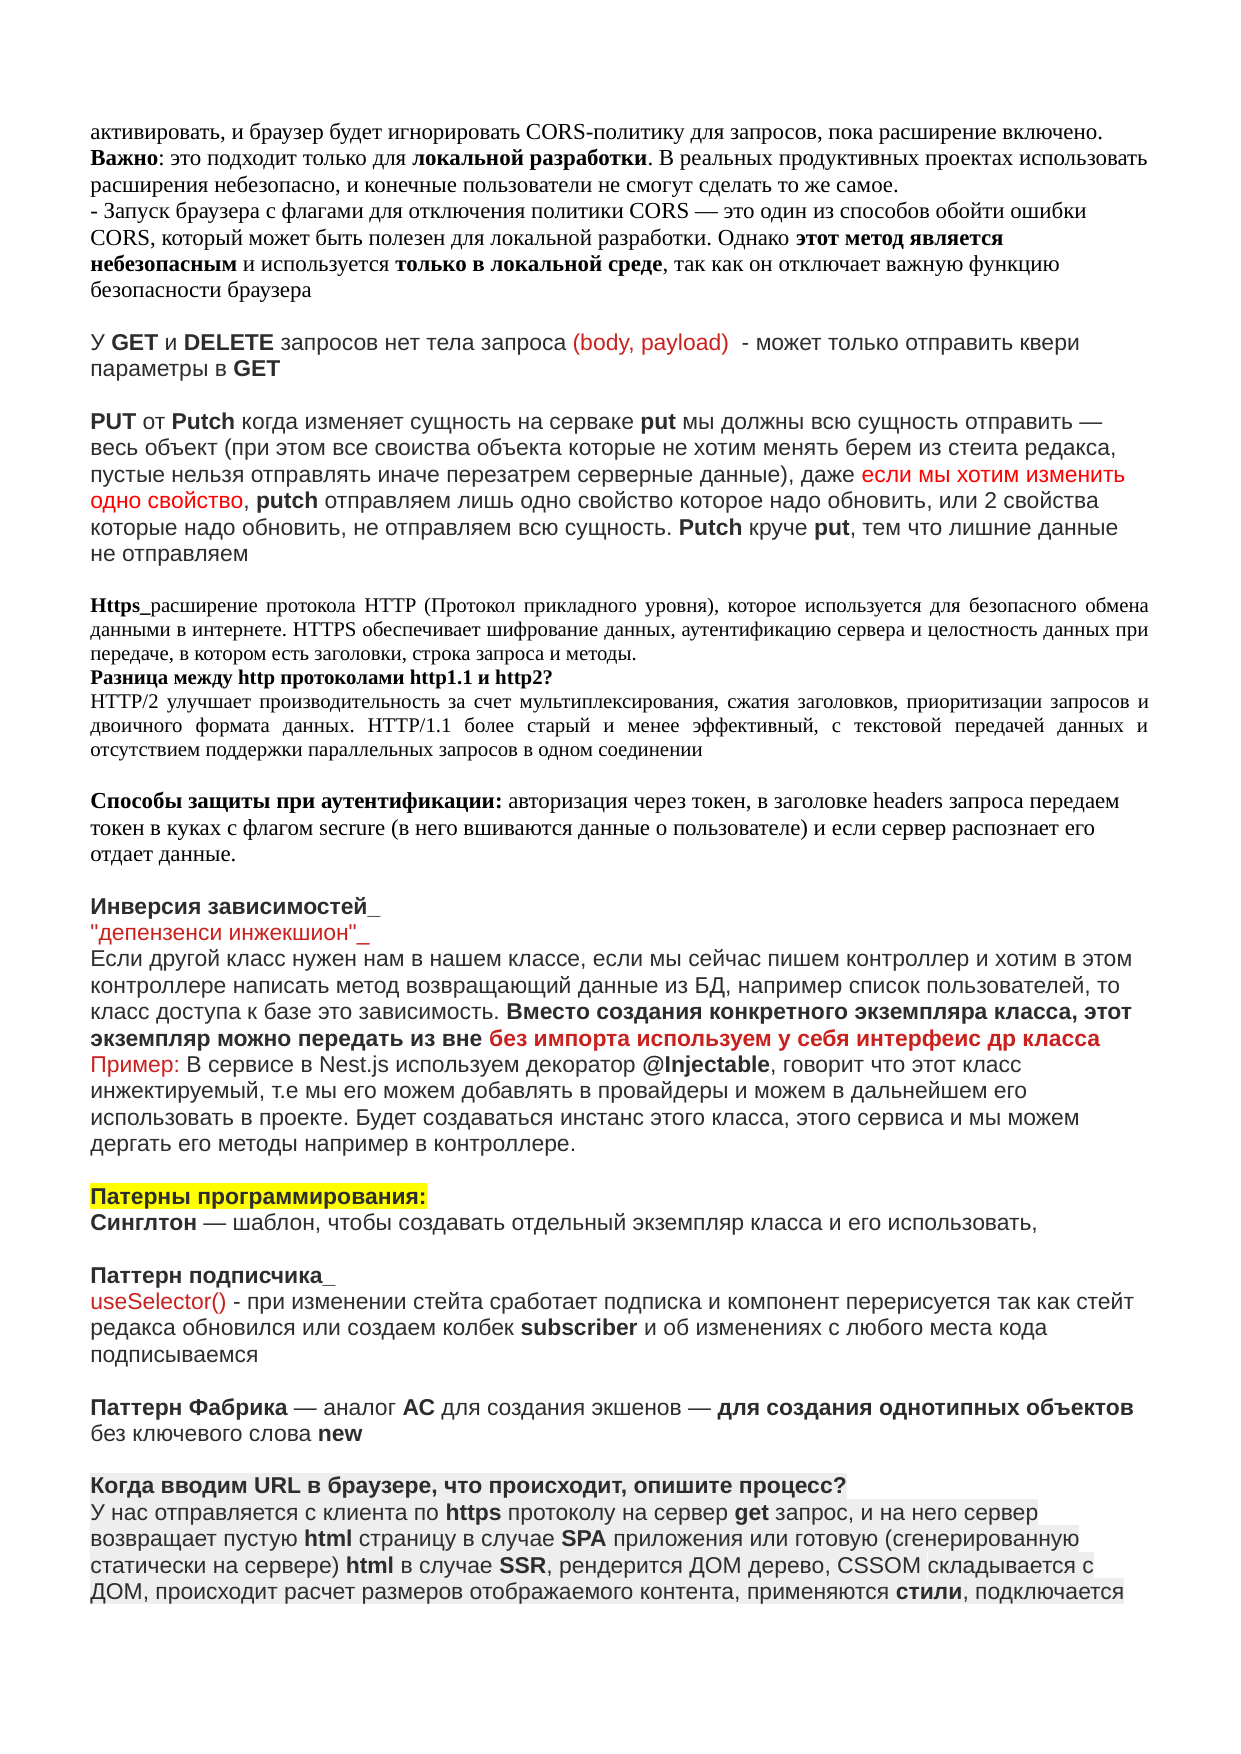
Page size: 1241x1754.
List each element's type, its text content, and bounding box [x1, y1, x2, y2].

text "депензенси инжекшион"_ [90, 919, 1150, 945]
text useSelector() - при изменении стейта сработает подписка и компонент перерисуется так как стейт редакса обновился или создаем колбек subscriber и об изменениях с любого места кода подписываемся [90, 1288, 1150, 1367]
text Синглтон — шаблон, чтобы создавать отдельный экземпляр класса и его использовать, [90, 1209, 1150, 1235]
text Инверсия зависимостей_ [90, 893, 1150, 919]
text - Запуск браузера с флагами для отключения политики CORS — это один из способов обойти ошибки CORS, который может быть полезен для локальной разработки. Однако этот метод является небезопасным и используется только в локальной среде, так как он отключает важную функцию безопасности браузера [90, 197, 1150, 303]
text Способы защиты при аутентификации: авторизация через токен, в заголовке headers запроса передаем токен в куках с флагом secrure (в него вшиваются данные о пользователе) и если сервер распознает его отдает данные. [90, 787, 1150, 866]
text Паттерн подписчика_ [90, 1262, 1150, 1288]
text PUT от Putch когда изменяет сущность на серваке put мы должны всю сущность отправить — весь объект (при этом все своиства объекта которые не хотим менять берем из стеита редакса, пустые нельзя отправлять иначе перезатрем серверные данные), даже если мы хотим изменить одно свойство, putch отправляем лишь одно свойство которое надо обновить, или 2 свойства которые надо обновить, не отправляем всю сущность. Putch круче put, тем что лишние данные не отправляем [90, 408, 1150, 566]
text Https_расширение протокола HTTP (Протокол прикладного уровня), которое используется для безопасного обмена данными в интернете. HTTPS обеспечивает шифрование данных, аутентификацию сервера и целостность данных при передаче, в котором есть заголовки, строка запроса и методы. [90, 592, 1150, 665]
text Когда вводим URL в браузере, что происходит, опишите процесс? [90, 1472, 1150, 1499]
text У GET и DELETE запросов нет тела запроса (body, payload) - может только отправить квери параметры в GET [90, 329, 1150, 382]
text Разница между http протоколами http1.1 и http2? [90, 665, 1150, 689]
text HTTP/2 улучшает производительность за счет мультиплексирования, сжатия заголовков, приоритизации запросов и двоичного формата данных. HTTP/1.1 более старый и менее эффективный, с текстовой передачей данных и отсутствием поддержки параллельных запросов в одном соединении [90, 689, 1150, 761]
text Если другой класс нужен нам в нашем классе, если мы сейчас пишем контроллер и хотим в этом контроллере написать метод возвращающий данные из БД, например список пользователей, то класс доступа к базе это зависимость. Вместо создания конкретного экземпляра класса, этот экземпляр можно передать из вне без импорта используем у себя интерфеис др класса [90, 945, 1150, 1051]
text активировать, и браузер будет игнорировать CORS-политику для запросов, пока расширение включено. Важно: это подходит только для локальной разработки. В реальных продуктивных проектах использовать расширения небезопасно, и конечные пользователи не смогут сделать то же самое. [90, 118, 1150, 197]
text Пример: В сервисе в Nest.js используем декоратор @Injectable, говорит что этот класс инжектируемый, т.е мы его можем добавлять в провайдеры и можем в дальнейшем его использовать в проекте. Будет создаваться инстанс этого класса, этого сервиса и мы можем дергать его методы например в контроллере. [90, 1051, 1150, 1156]
text Паттерн Фабрика — аналог АС для создания экшенов — для создания однотипных объектов без ключевого слова new [90, 1393, 1150, 1446]
text У нас отправляется с клиента по https протоколу на сервер get запрос, и на него сервер возвращает пустую html страницу в случае SPA приложения или готовую (сгенерированную статически на сервере) html в случае SSR, рендерится ДОМ дерево, CSSOM складывается с ДОМ, происходит расчет размеров отображаемого контента, применяются стили, подключается [90, 1499, 1150, 1604]
text Патерны программирования: [90, 1183, 1150, 1209]
